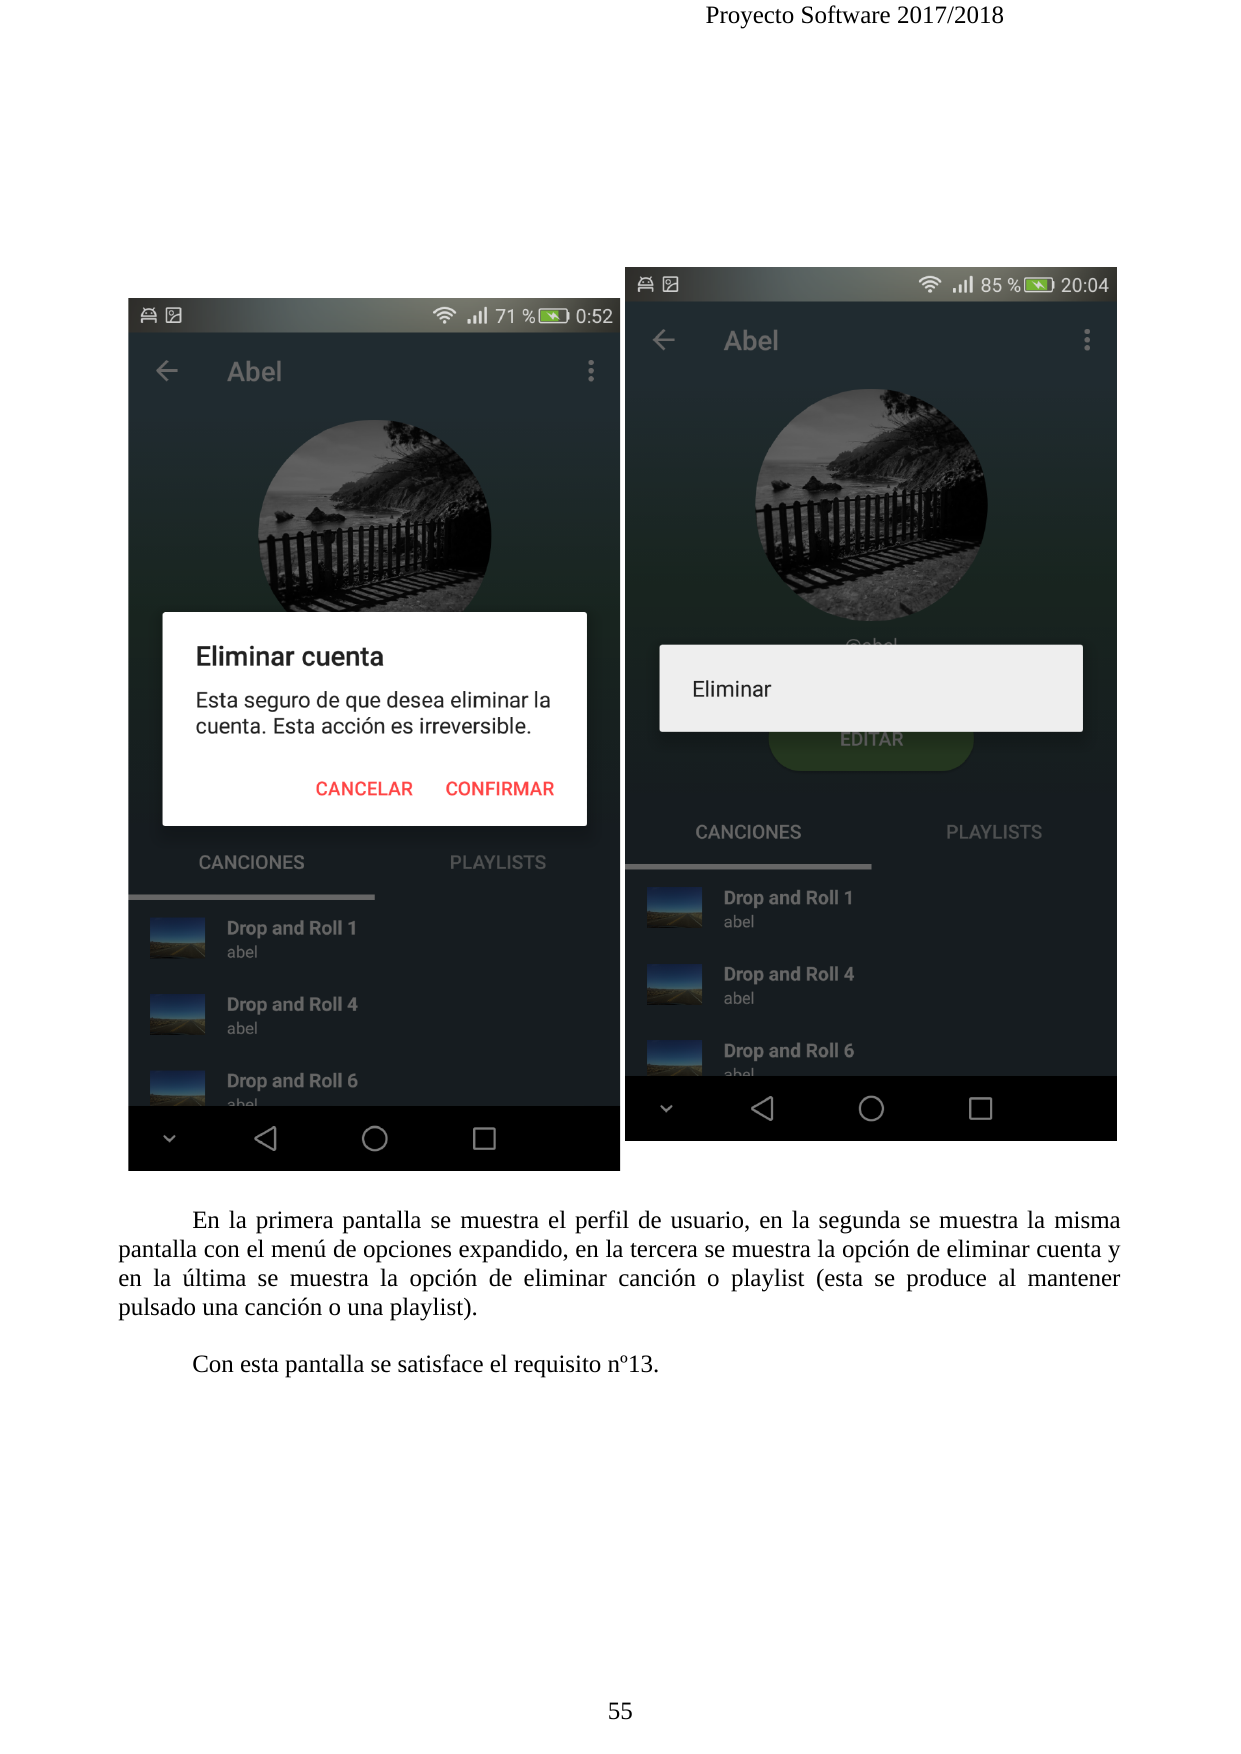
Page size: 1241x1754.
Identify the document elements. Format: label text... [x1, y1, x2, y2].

text Con esta pantalla se satisface el requisito nº13. [118, 1349, 1122, 1378]
table_cell [620, 118, 1122, 1177]
text En la primera pantalla se muestra el perfil de usuario, en la segunda se muestra la misma pantalla con el menú de opciones expandido, en la tercera se muestra la opción de eliminar cuenta y en la última se muestra la opción de eliminar canción o playlist (esta se produce al mantener pulsado una canción o una playlist). [118, 1205, 1122, 1320]
table_cell [118, 118, 620, 1177]
picture [128, 298, 621, 1171]
picture [625, 267, 1117, 1141]
